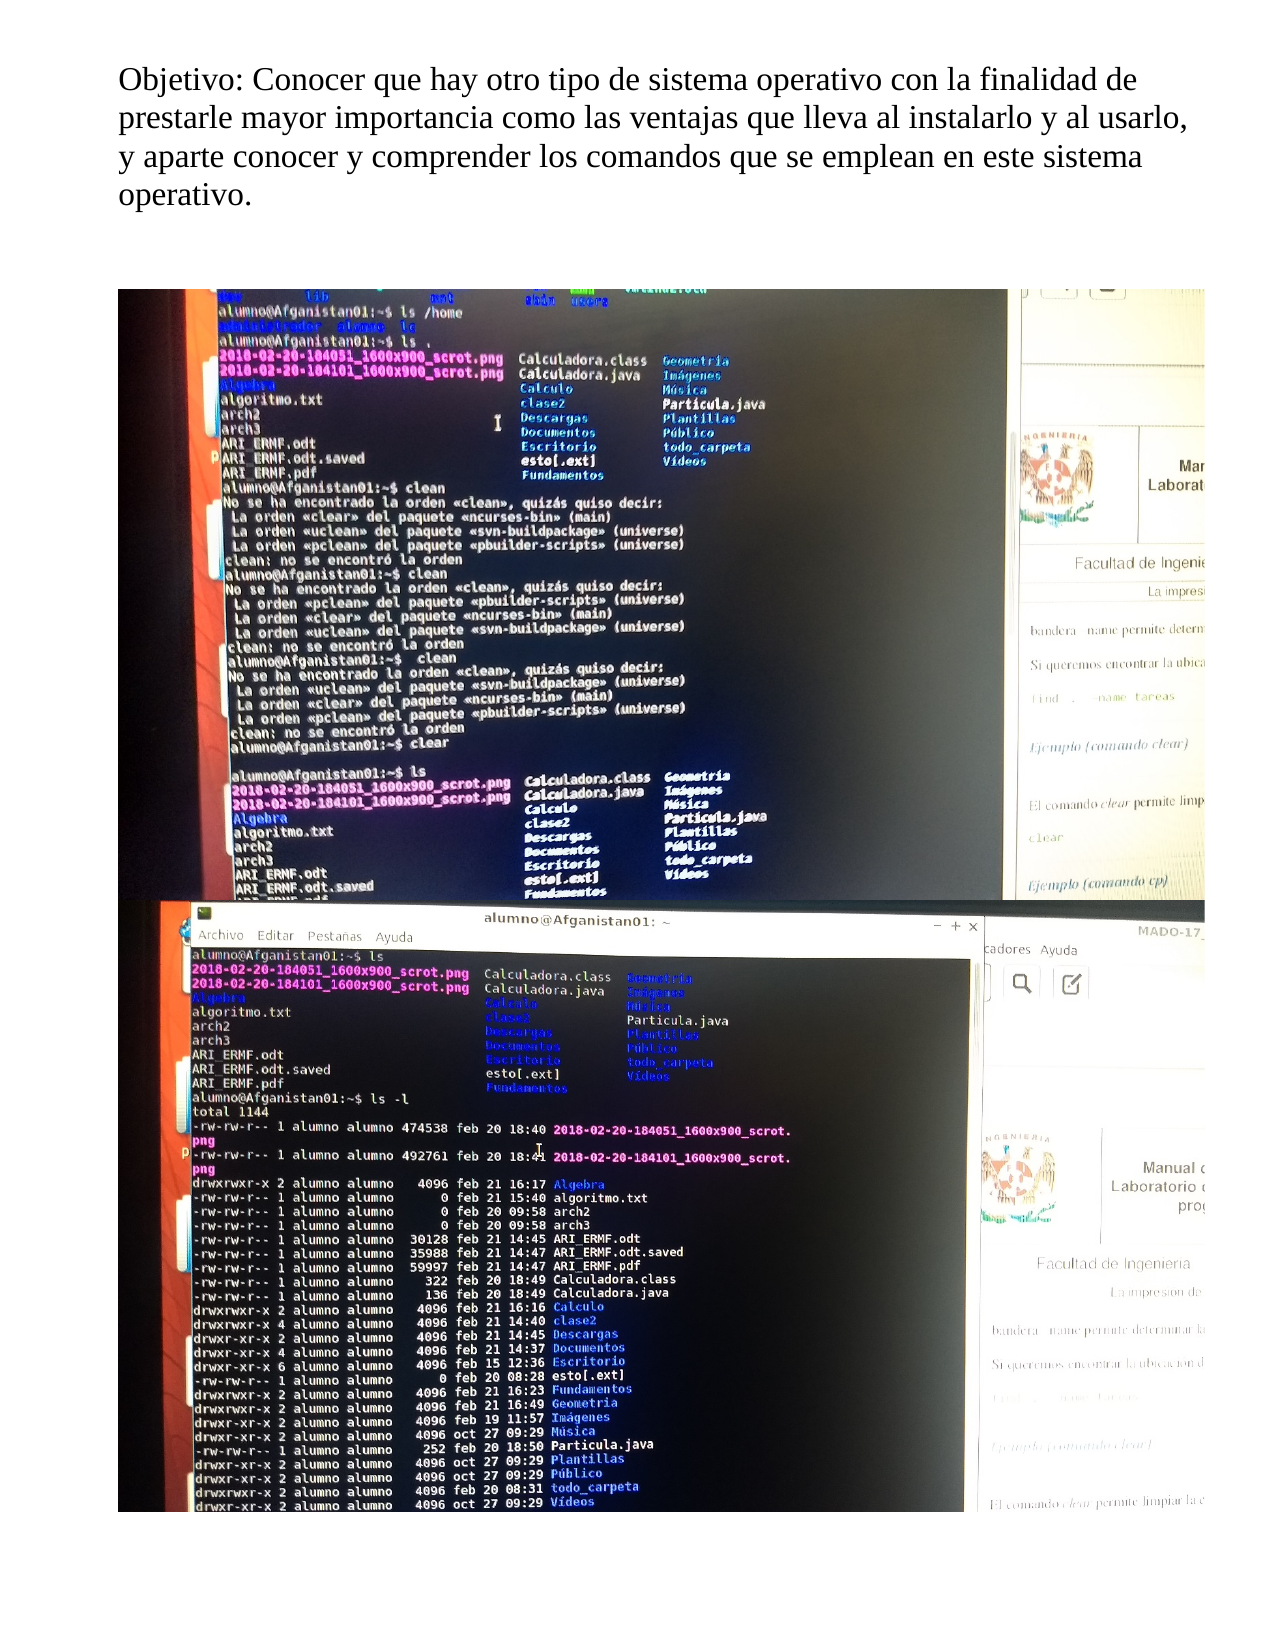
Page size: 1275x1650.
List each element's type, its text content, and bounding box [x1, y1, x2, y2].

text Objetivo: Conocer que hay otro tipo de sistema operativo con la finalidad de prestarle mayor importancia como las ventajas que lleva al instalarlo y al usarlo, y aparte conocer y comprender los comandos que se emplean en este sistema operativo. [118, 59, 1205, 212]
